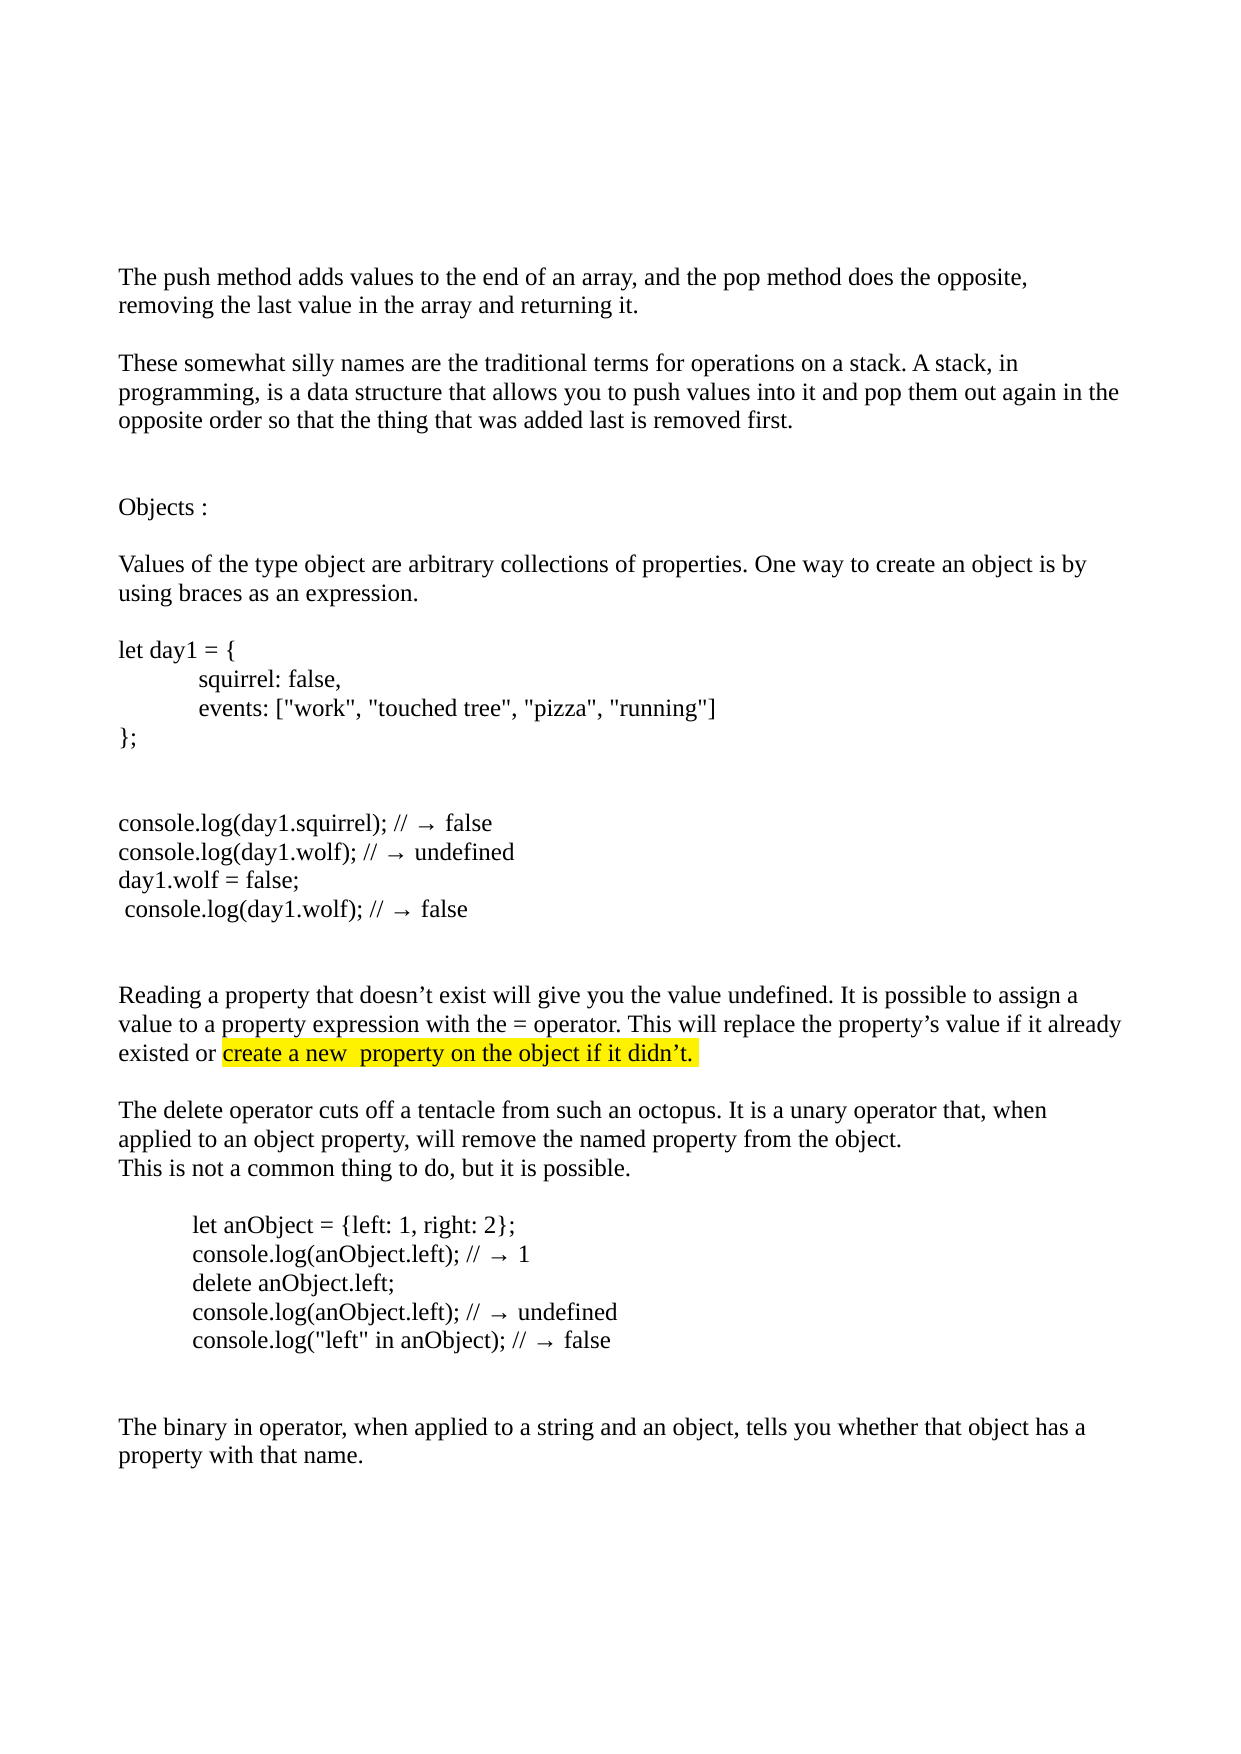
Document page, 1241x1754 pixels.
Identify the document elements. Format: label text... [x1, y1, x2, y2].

text day1.wolf = false; [118, 866, 1122, 894]
text console.log(anObject.left); // → undefined console.log("left" in anObject); // → false [118, 1297, 1122, 1354]
text squirrel: false, [118, 664, 1122, 693]
text console.log(day1.wolf); // → false [118, 894, 1122, 923]
text let anObject = {left: 1, right: 2}; [118, 1211, 1122, 1239]
text The push method adds values to the end of an array, and the pop method does the opposite, removing the last value in the array and returning it. [118, 262, 1122, 319]
text These somewhat silly names are the traditional terms for operations on a stack. A stack, in programming, is a data structure that allows you to push values into it and pop them out again in the opposite order so that the thing that was added last is removed first. [118, 348, 1122, 434]
text Values of the type object are arbitrary collections of properties. One way to create an object is by using braces as an expression. [118, 549, 1122, 607]
text The delete operator cuts off a tentacle from such an octopus. It is a unary operator that, when applied to an object property, will remove the named property from the object. [118, 1096, 1122, 1153]
text delete anObject.left; [118, 1268, 1122, 1297]
text console.log(anObject.left); // → 1 [118, 1239, 1122, 1268]
text This is not a common thing to do, but it is possible. [118, 1153, 1122, 1182]
text Objects : [118, 492, 1122, 521]
text events: ["work", "touched tree", "pizza", "running"] [118, 693, 1122, 722]
text console.log(day1.squirrel); // → false [118, 808, 1122, 837]
text Reading a property that doesn’t exist will give you the value undefined. It is possible to assign a value to a property expression with the = operator. This will replace the property’s value if it already existed or create a new property on the object if it didn’t. [118, 981, 1122, 1067]
text The binary in operator, when applied to a string and an object, tells you whether that object has a property with that name. [118, 1412, 1122, 1469]
text let day1 = { [118, 636, 1122, 664]
text console.log(day1.wolf); // → undefined [118, 837, 1122, 866]
text }; [118, 722, 1122, 751]
